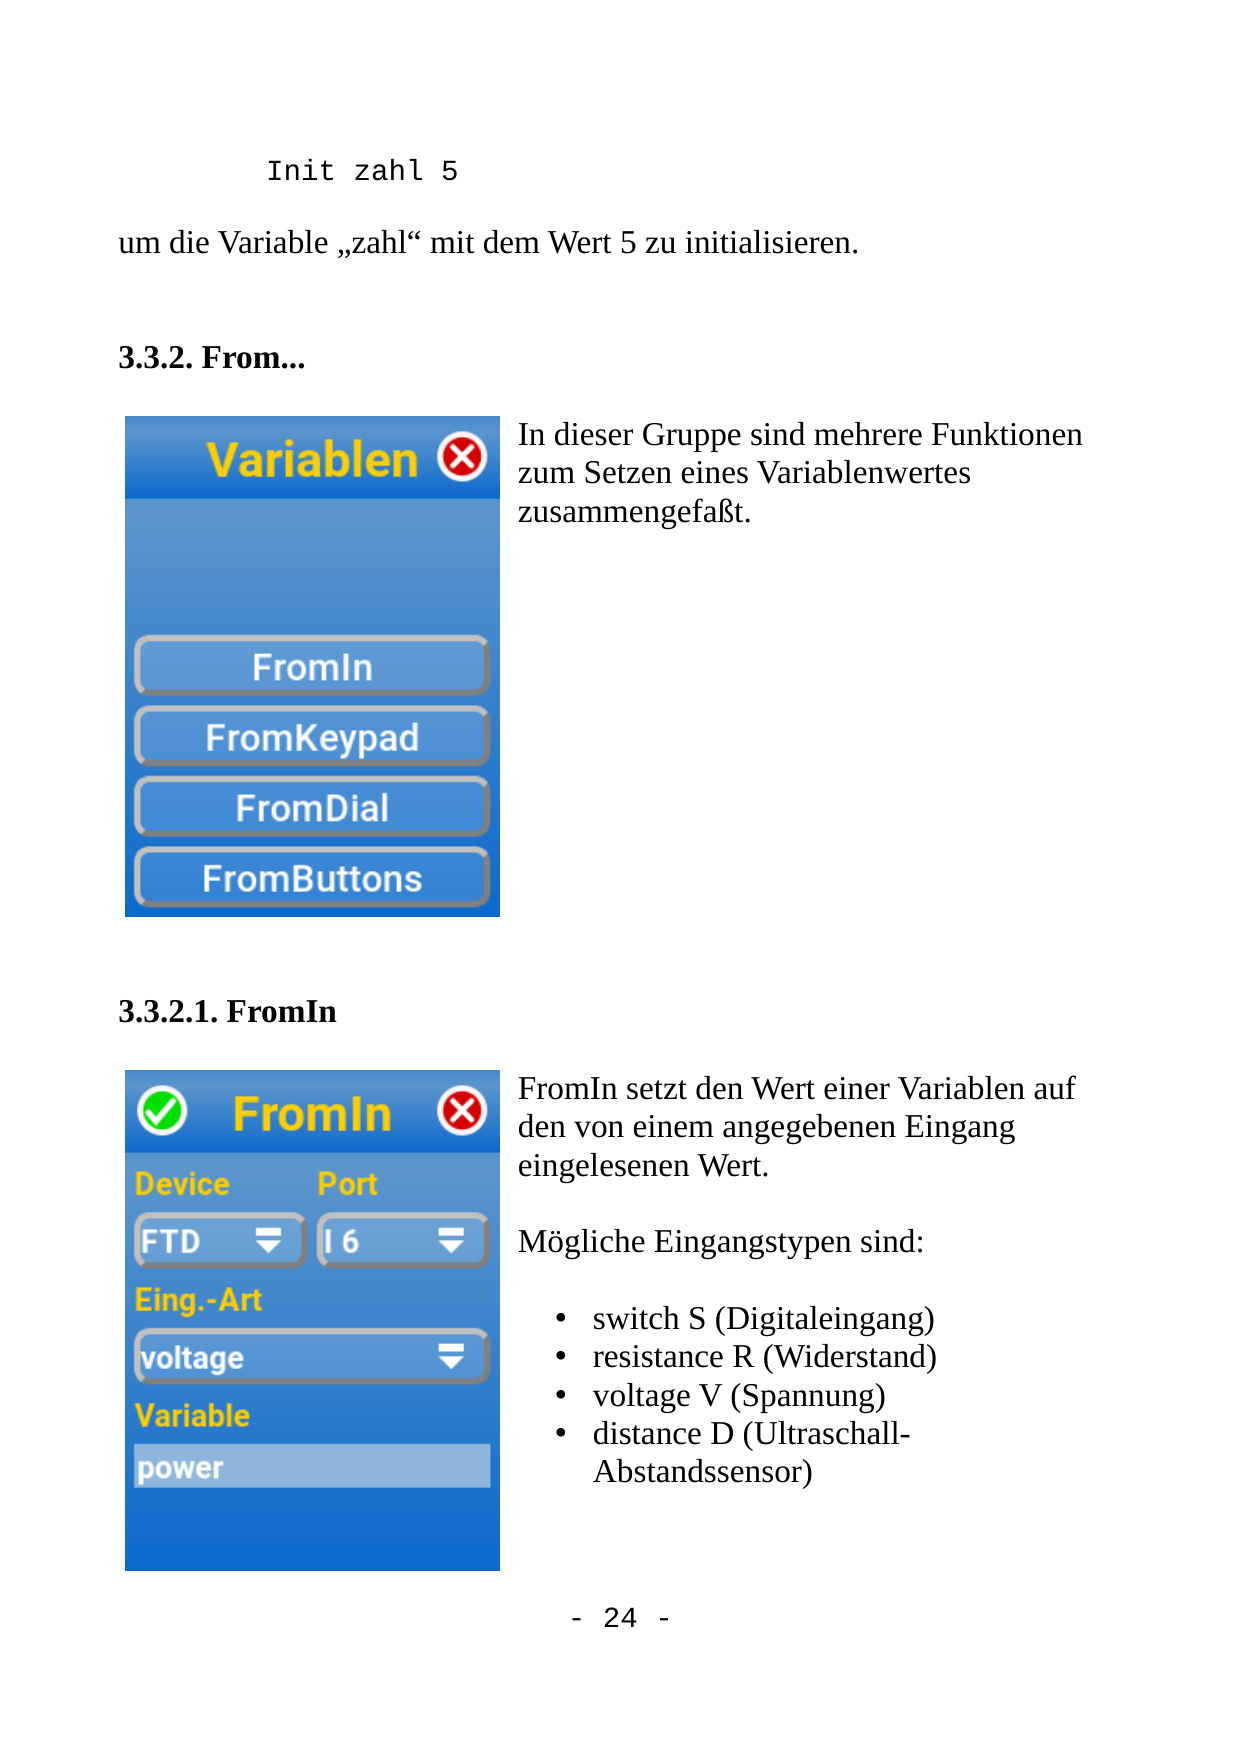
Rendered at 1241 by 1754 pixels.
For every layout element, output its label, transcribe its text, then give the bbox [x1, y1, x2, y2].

picture [125, 416, 500, 917]
text um die Variable „zahl“ mit dem Wert 5 zu initialisieren. [118, 222, 1122, 261]
text 3.3.2.1. FromIn [118, 991, 1122, 1030]
text Mögliche Eingangstypen sind: [500, 1221, 1122, 1260]
list voltage V (Spannung) [500, 1375, 1122, 1413]
list distance D (Ultraschall-Abstandssensor) [500, 1413, 1122, 1490]
text FromIn setzt den Wert einer Variablen auf den von einem angegebenen Eingang eingelesenen Wert. [118, 1068, 1122, 1183]
text In dieser Gruppe sind mehrere Funktionen zum Setzen eines Variablenwertes zusammengefaßt. [118, 414, 1122, 529]
text Init zahl 5 [118, 156, 1122, 189]
picture [125, 1070, 500, 1571]
text 3.3.2. From... [118, 337, 1122, 376]
list resistance R (Widerstand) [500, 1336, 1122, 1375]
list switch S (Digitaleingang) [500, 1298, 1122, 1336]
